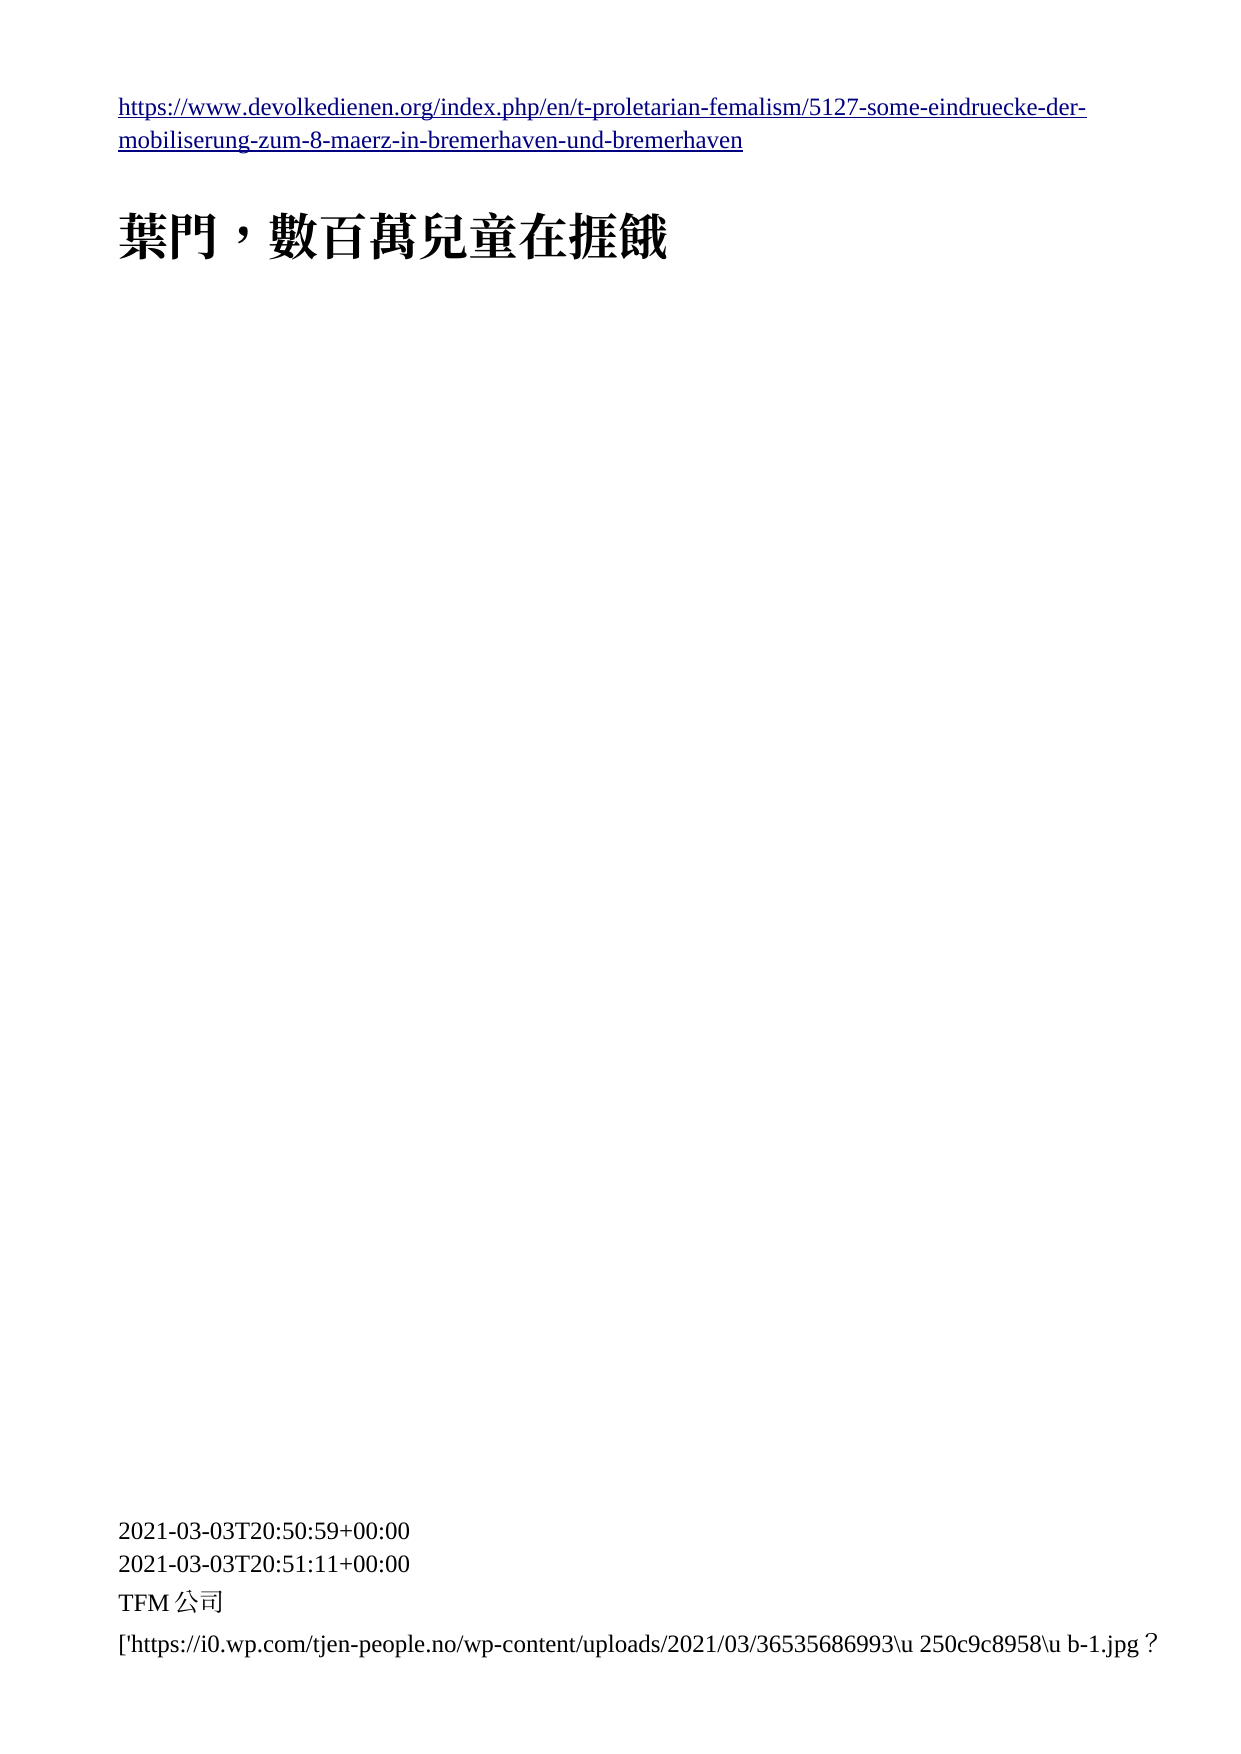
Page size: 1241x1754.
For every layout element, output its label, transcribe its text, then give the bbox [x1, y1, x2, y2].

subtitle 葉門，數百萬兒童在捱餓 [118, 198, 1181, 269]
text 2021-03-03T20:50:59+00:00 2021-03-03T20:51:11+00:00 TFM公司 ['https://i0.wp.com/tjen-people.no/wp-content/uploads/2021/03/36535686993\u 250c9c8958\u b-1.jpg？配合=1160%2C774&ssl=1''https://lh4.googleusercontent.com/5dX78Kp6VkTQky7Q35Yh-YSVknfRkrB3mIxDR1HQ--u0yb9qashzbdnugvjeuvz1w2cmsi46dbbqhuqw-zjPV8JwuKvZT05DFI7DR-d\uh9lcf0jyjyo7atsu2incejqpm"... [中東] 來自為人民媒體服務的評論員。 據NRK報道，傑曼現在有2000多萬人依賴緊急援助。數百萬兒童因戰爭而捱餓，在這場戰爭中，美利堅合眾國和沙烏地阿拉伯多年來一直與人民鬥爭，這場戰爭是關於沙特的霸主，因此間接的北方佬控制了吉恩政府。挪威從戰爭中使用的其他武器中獲利。傑門戰爭——與美國帝國作戰的五年 為人民媒體服務，他已經寫了戰爭的背景，以及各個派系和風暴演員的參與。《風暴演員》遊戲的具體、荒誕和悲劇後果是巨大的痛苦和需要，它也揭示了挪威在戰爭中是如何使用武器的。這就是NRK對七歲的費德如何勉強在飢餓中生存的悲慘改變的缺失。 聯合國對傑曼收藏感到失望。 NRK寫道： “很難相信飢餓的費德是幸運兒之一。我是說，根據聯合國的統計，在傑曼，每天有200多萬兒童捱餓。據聯合國統計，每天有超過2000萬人沒有足夠的食物生存。有些地方人們吃雜誌是為了生存。” 飛行助手簡·埃格蘭告訴NRK，這將成為現代最嚴重的飢餓災難。這場戰爭已經持續了近六年，由於美國支援的軍事聯盟在沙烏地阿拉伯領導下入侵該國。另一方面，伊朗支援沙烏地阿拉伯的對手，阿拉伯聯合大公國（阿聯酋）和俄羅斯支援第三名檢察官試圖解散南葉門，並將其重建為獨立國家，就像在南葉門作為帝國主義蘇聯的半殖民地之前一樣。 NRK寫道，23.3萬人喪生，400萬人在逃亡。與此同時，人們幻想拜登新政府將在和平行動中創造新的動力。很明顯這只是冒險。如果拜登在傑門談判和平，這將是巴瓊斯河上的和平，這將意味著讓的命令將繼續。 帝國主義導致戰爭，帝國主義者建立的“和平”就是你在墓地和奧坎人眼中看到的和平。如果美國帝國主義勢力在葉門25萬人死亡、數百萬人逃逸後通過“和平”手段，顯然沒有什麼值得慶祝的，也無法減輕他們為另一場殘酷戰爭對皇帝利益的指責。 閱讀更多： 葉門：十萬兒童面臨餓死的危險挪威向傑門戰爭出售更多武器親愛的讀者們！ 為人民服務媒體需要你的支援。當然，我們沒有得到任何新聞釋出會，也沒有從富有的資本家那裡得到任何幫助，比如種族主義的“另類媒體”。我們所有的支援都來自我們的讀者和革命運動。我們對此非常感激。沒有你，我們就活不下去了，你可以用你能用的來支援我們，為我們做貢獻。 [‘傑門’，‘北方帝國主義’] [118, 1516, 1181, 1660]
text https://www.devolkedienen.org/index.php/en/t-proletarian-femalism/5127-some-eindruecke-der-mobiliserung-zum-8-maerz-in-bremerhaven-und-bremerhaven [118, 59, 1181, 154]
